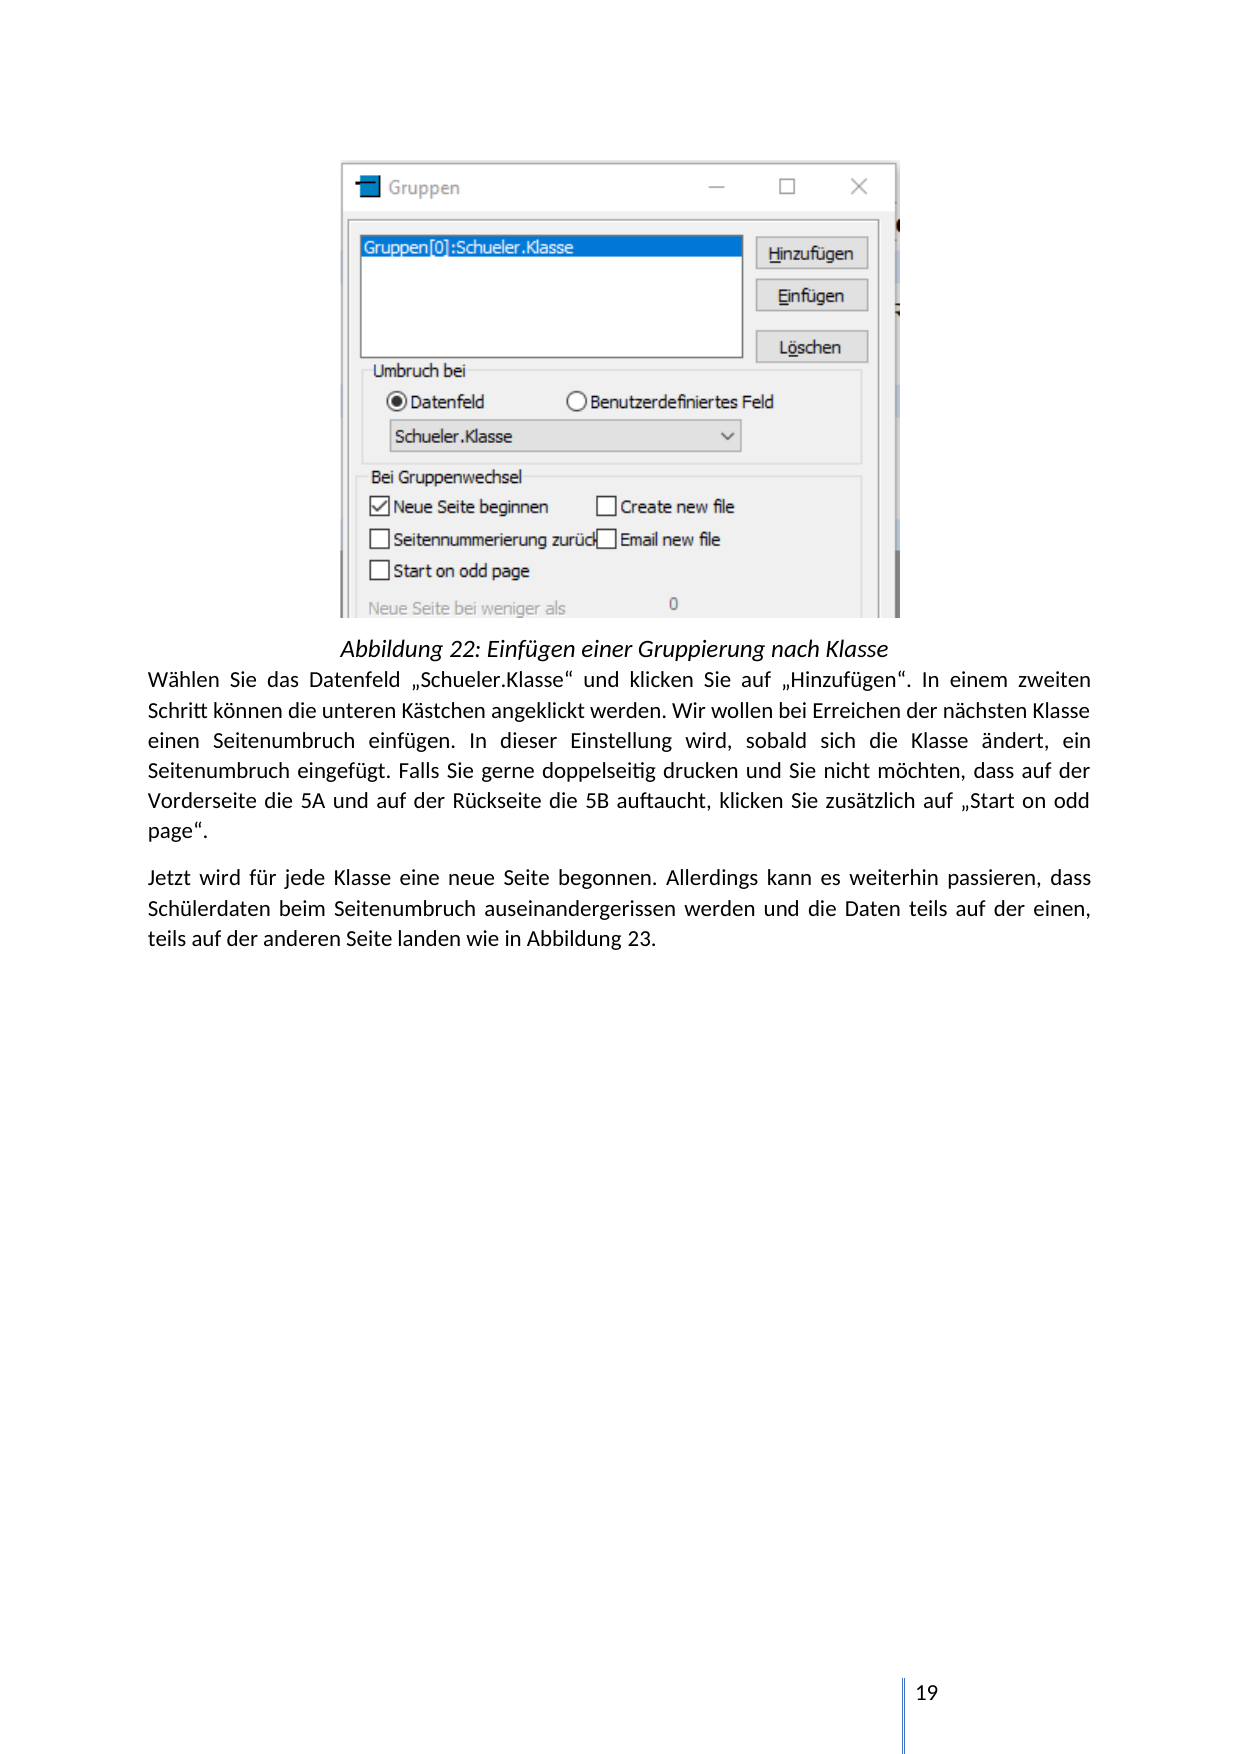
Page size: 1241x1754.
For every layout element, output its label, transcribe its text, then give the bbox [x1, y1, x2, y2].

picture [340, 160, 900, 618]
text Jetzt wird für jede Klasse eine neue Seite begonnen. Allerdings kann es weiterhin passieren, dass Schülerdaten beim Seitenumbruch auseinandergerissen werden und die Daten teils auf der einen, teils auf der anderen Seite landen wie in Abbildung 23. [148, 863, 1093, 952]
text Wählen Sie das Datenfeld „Schueler.Klasse“ und klicken Sie auf „Hinzufügen“. In einem zweiten Schritt können die unteren Kästchen angeklickt werden. Wir wollen bei Erreichen der nächsten Klasse einen Seitenumbruch einfügen. In dieser Einstellung wird, sobald sich die Klasse ändert, ein Seitenumbruch eingefügt. Falls Sie gerne doppelseitig drucken und Sie nicht möchten, dass auf der Vorderseite die 5A und auf der Rückseite die 5B auftaucht, klicken Sie zusätzlich auf „Start on odd page“. [148, 148, 1093, 844]
text Abbildung 22: Einfügen einer Gruppierung nach Klasse [340, 618, 900, 663]
